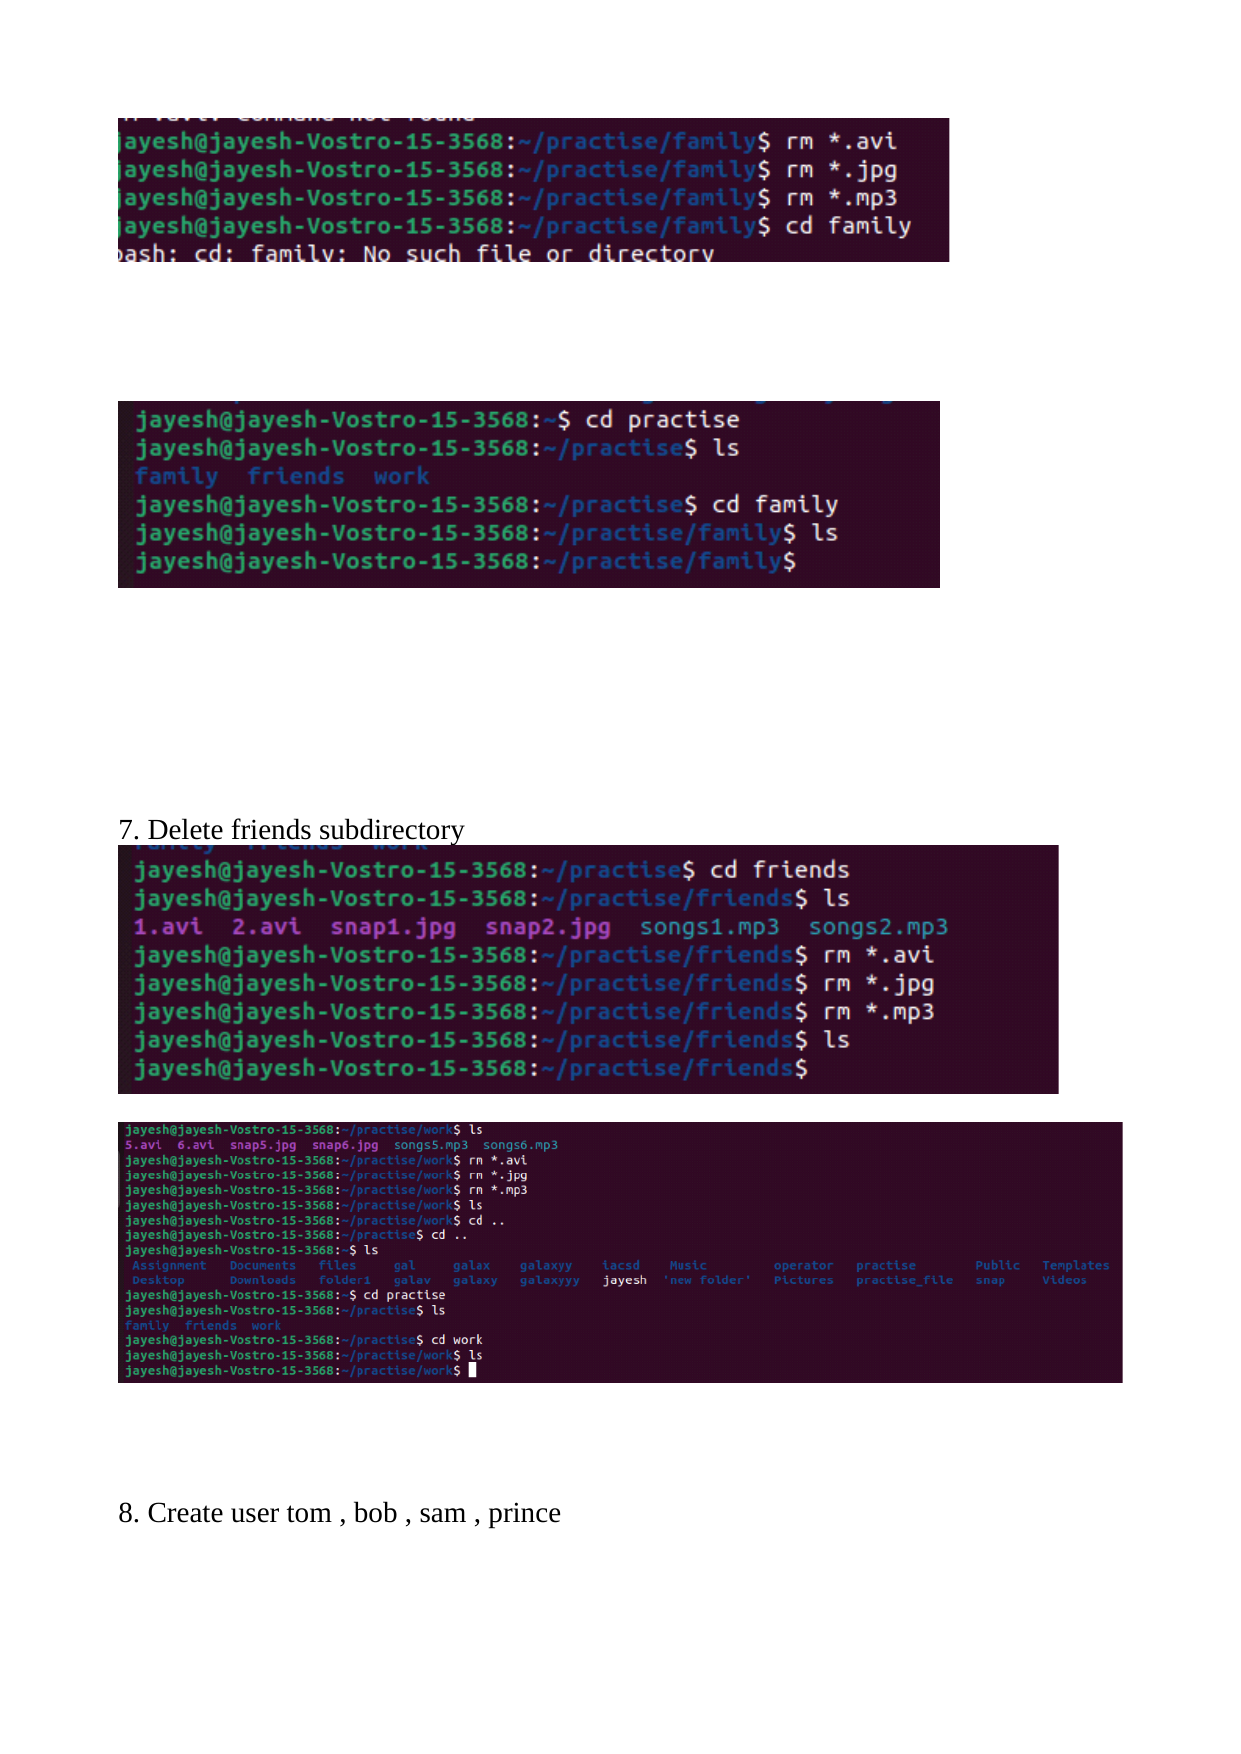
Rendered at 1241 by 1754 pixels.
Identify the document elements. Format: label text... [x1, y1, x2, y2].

text 7. Delete friends subdirectory [118, 812, 1122, 846]
text 8. Create user tom , bob , sam , prince [118, 1495, 1122, 1529]
